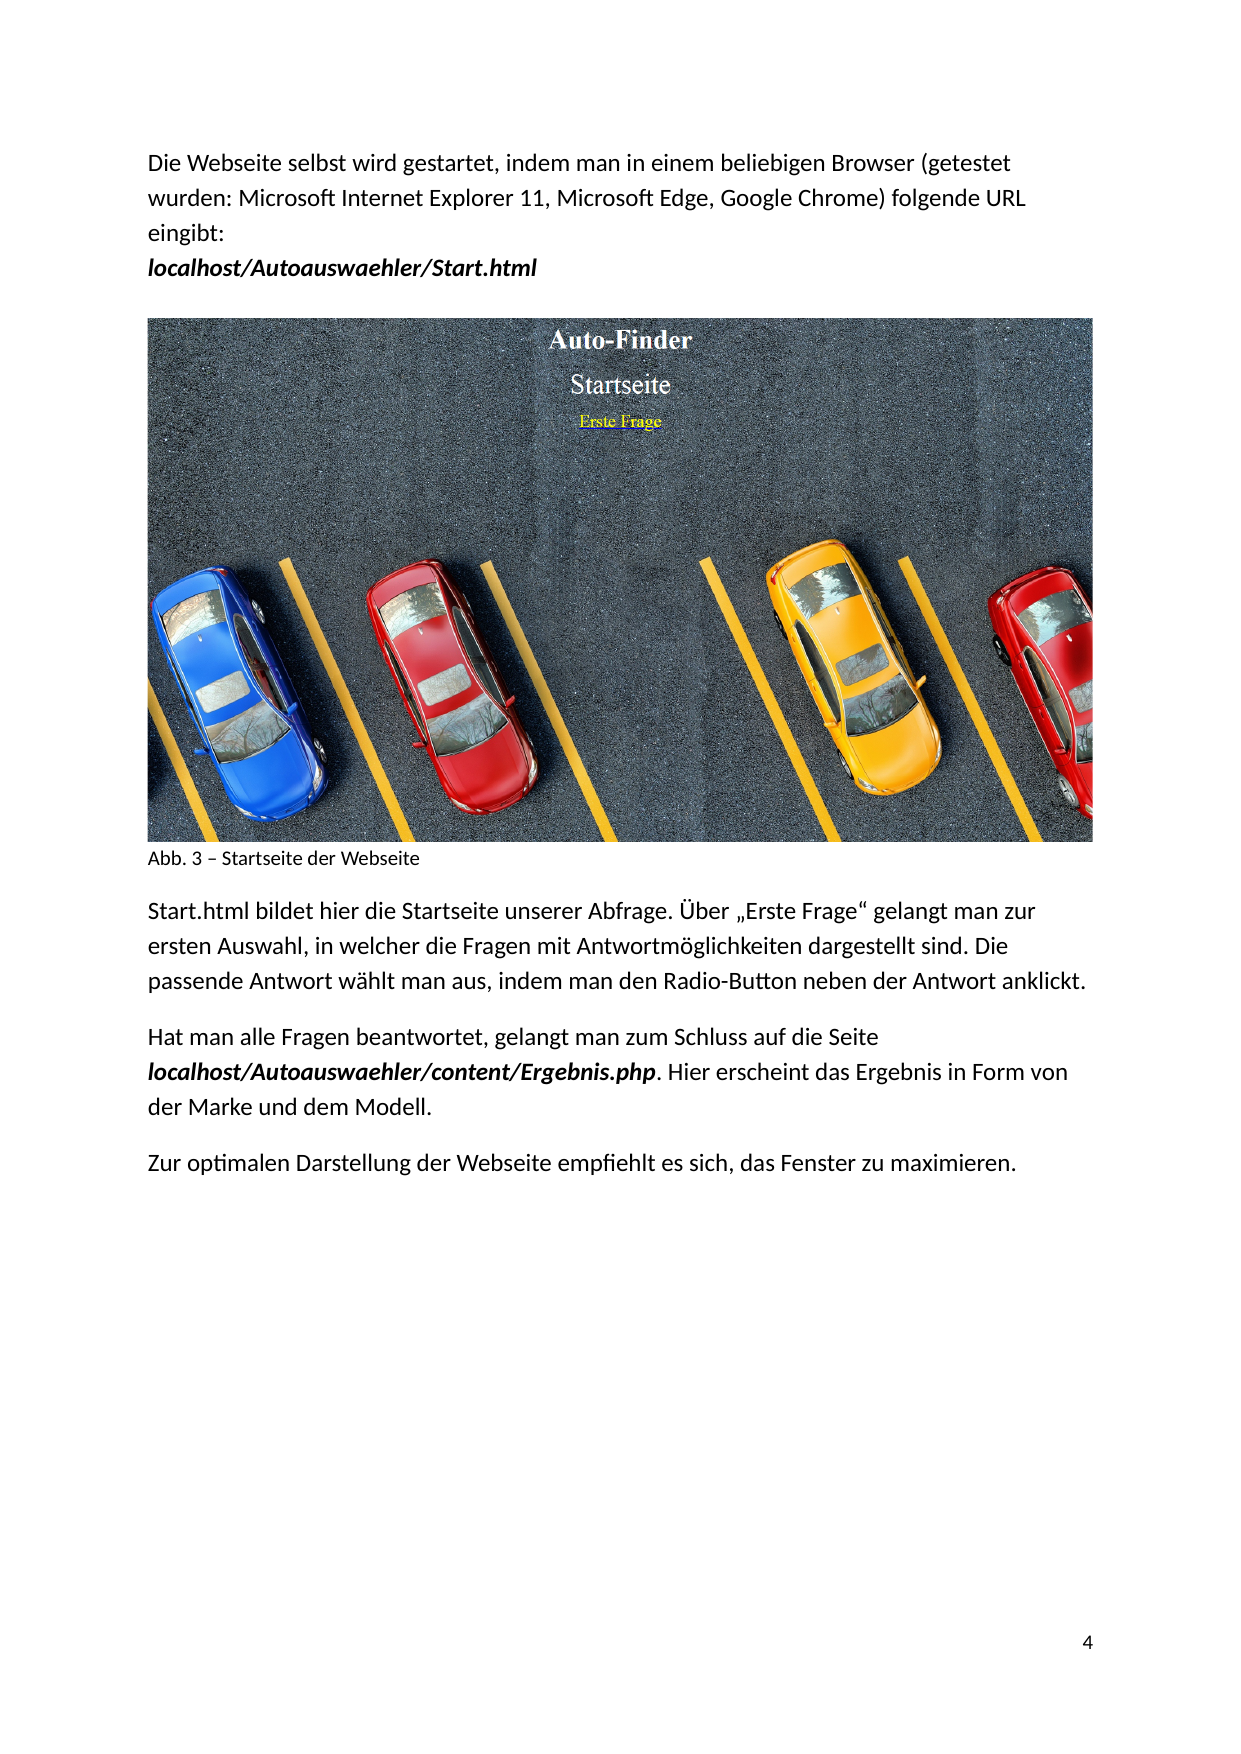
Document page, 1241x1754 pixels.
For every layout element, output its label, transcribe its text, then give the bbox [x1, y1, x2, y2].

text Hat man alle Fragen beantwortet, gelangt man zum Schluss auf die Seite localhost/Autoauswaehler/content/Ergebnis.php. Hier erscheint das Ergebnis in Form von der Marke und dem Modell. [148, 1021, 1093, 1122]
text Start.html bildet hier die Startseite unserer Abfrage. Über „Erste Frage“ gelangt man zur ersten Auswahl, in welcher die Fragen mit Antwortmöglichkeiten dargestellt sind. Die passende Antwort wählt man aus, indem man den Radio-Button neben der Antwort anklickt. [148, 895, 1093, 996]
text Zur optimalen Darstellung der Webseite empfiehlt es sich, das Fenster zu maximieren. [148, 1147, 1093, 1213]
picture [147, 318, 1093, 842]
text Die Webseite selbst wird gestartet, indem man in einem beliebigen Browser (getestet wurden: Microsoft Internet Explorer 11, Microsoft Edge, Google Chrome) folgende URL eingibt: localhost/Autoauswaehler/Start.html [148, 148, 1093, 283]
text Abb. 3 – Startseite der Webseite [148, 842, 1093, 871]
text [148, 308, 1093, 318]
